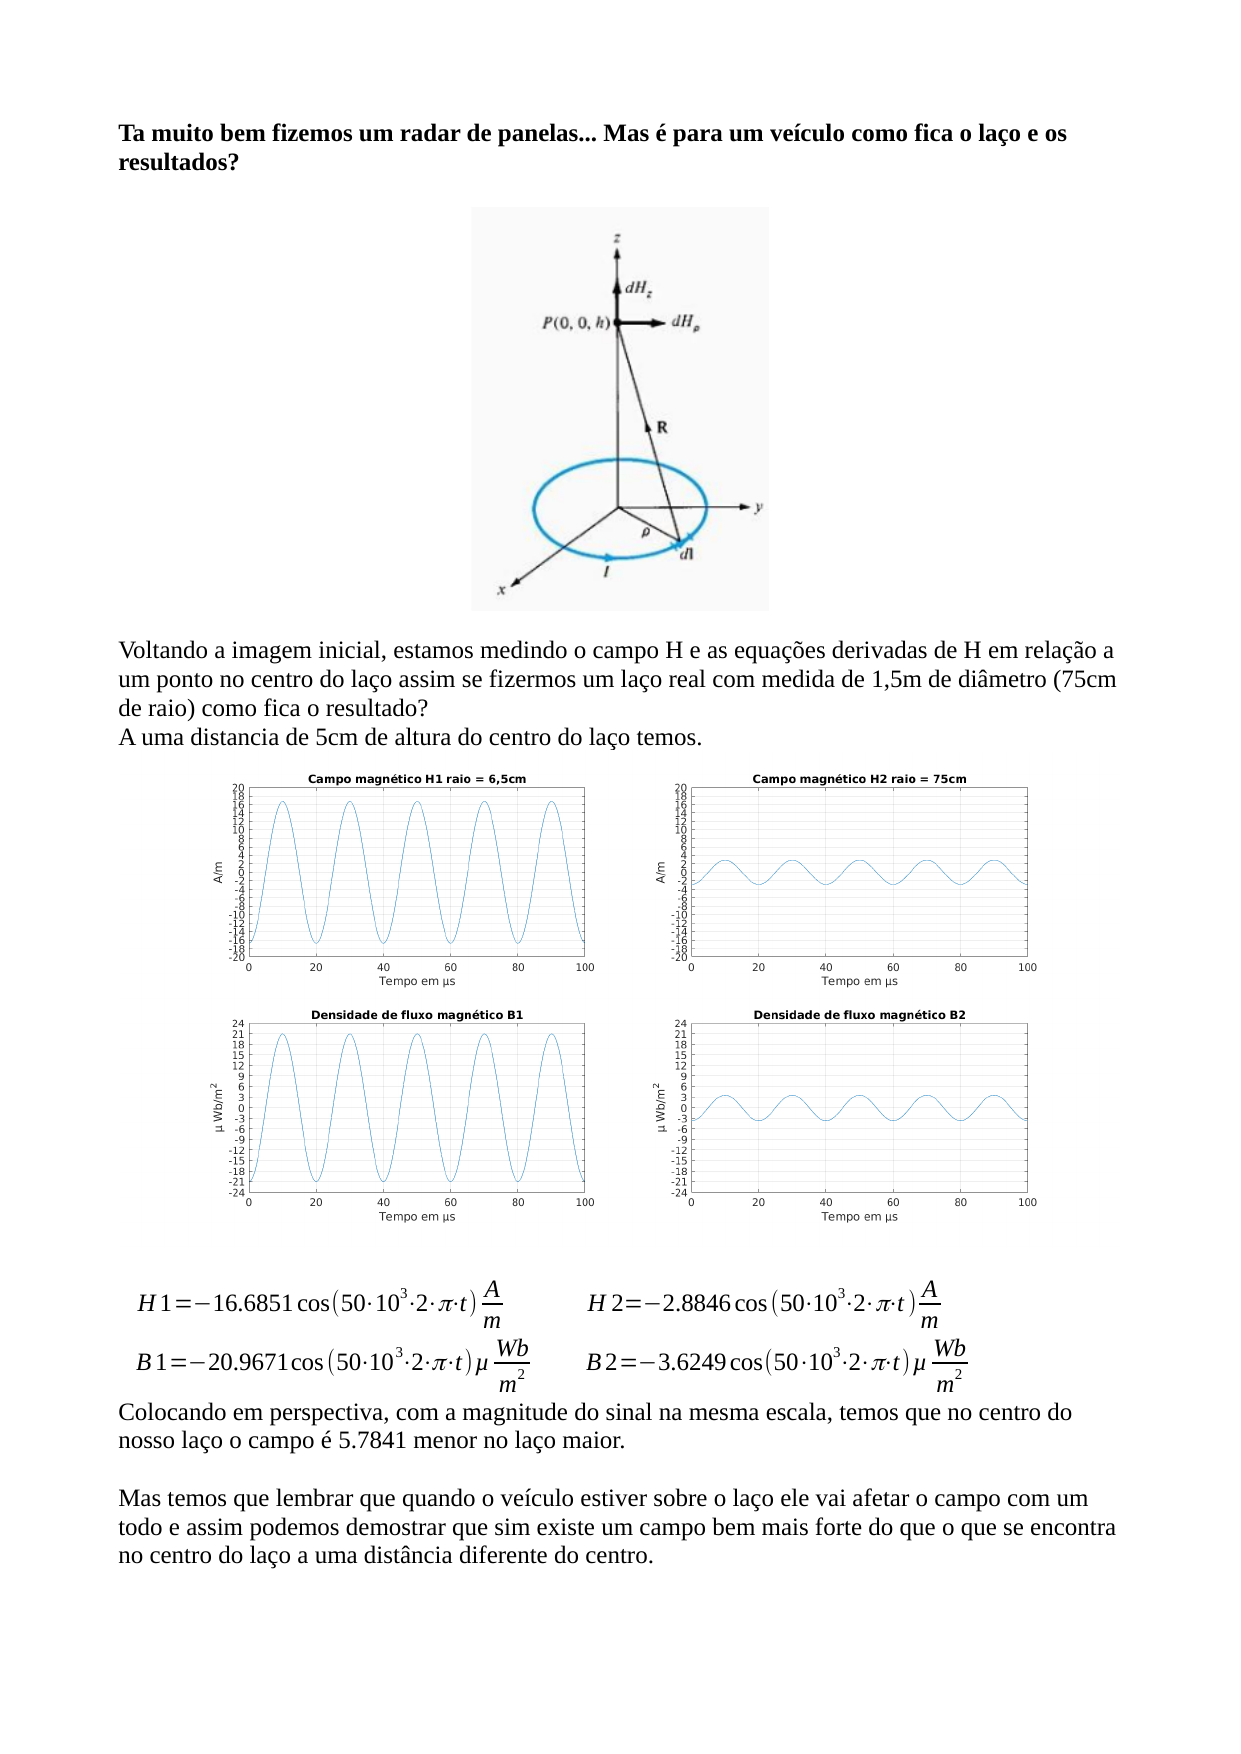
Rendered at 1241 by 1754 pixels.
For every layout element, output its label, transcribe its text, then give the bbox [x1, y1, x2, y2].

text Ta muito bem fizemos um radar de panelas... Mas é para um veículo como fica o laço e os resultados? [118, 118, 1122, 176]
text Voltando a imagem inicial, estamos medindo o campo H e as equações derivadas de H em relação a um ponto no centro do laço assim se fizermos um laço real com medida de 1,5m de diâmetro (75cm de raio) como fica o resultado? [118, 636, 1122, 722]
picture [471, 207, 769, 611]
picture [118, 750, 1123, 1247]
text Colocando em perspectiva, com a magnitude do sinal na mesma escala, temos que no centro do nosso laço o campo é 5.7841 menor no laço maior. [118, 1397, 1122, 1454]
text Mas temos que lembrar que quando o veículo estiver sobre o laço ele vai afetar o campo com um todo e assim podemos demostrar que sim existe um campo bem mais forte do que o que se encontra no centro do laço a uma distância diferente do centro. [118, 1483, 1122, 1569]
text A uma distancia de 5cm de altura do centro do laço temos. [118, 722, 1122, 750]
